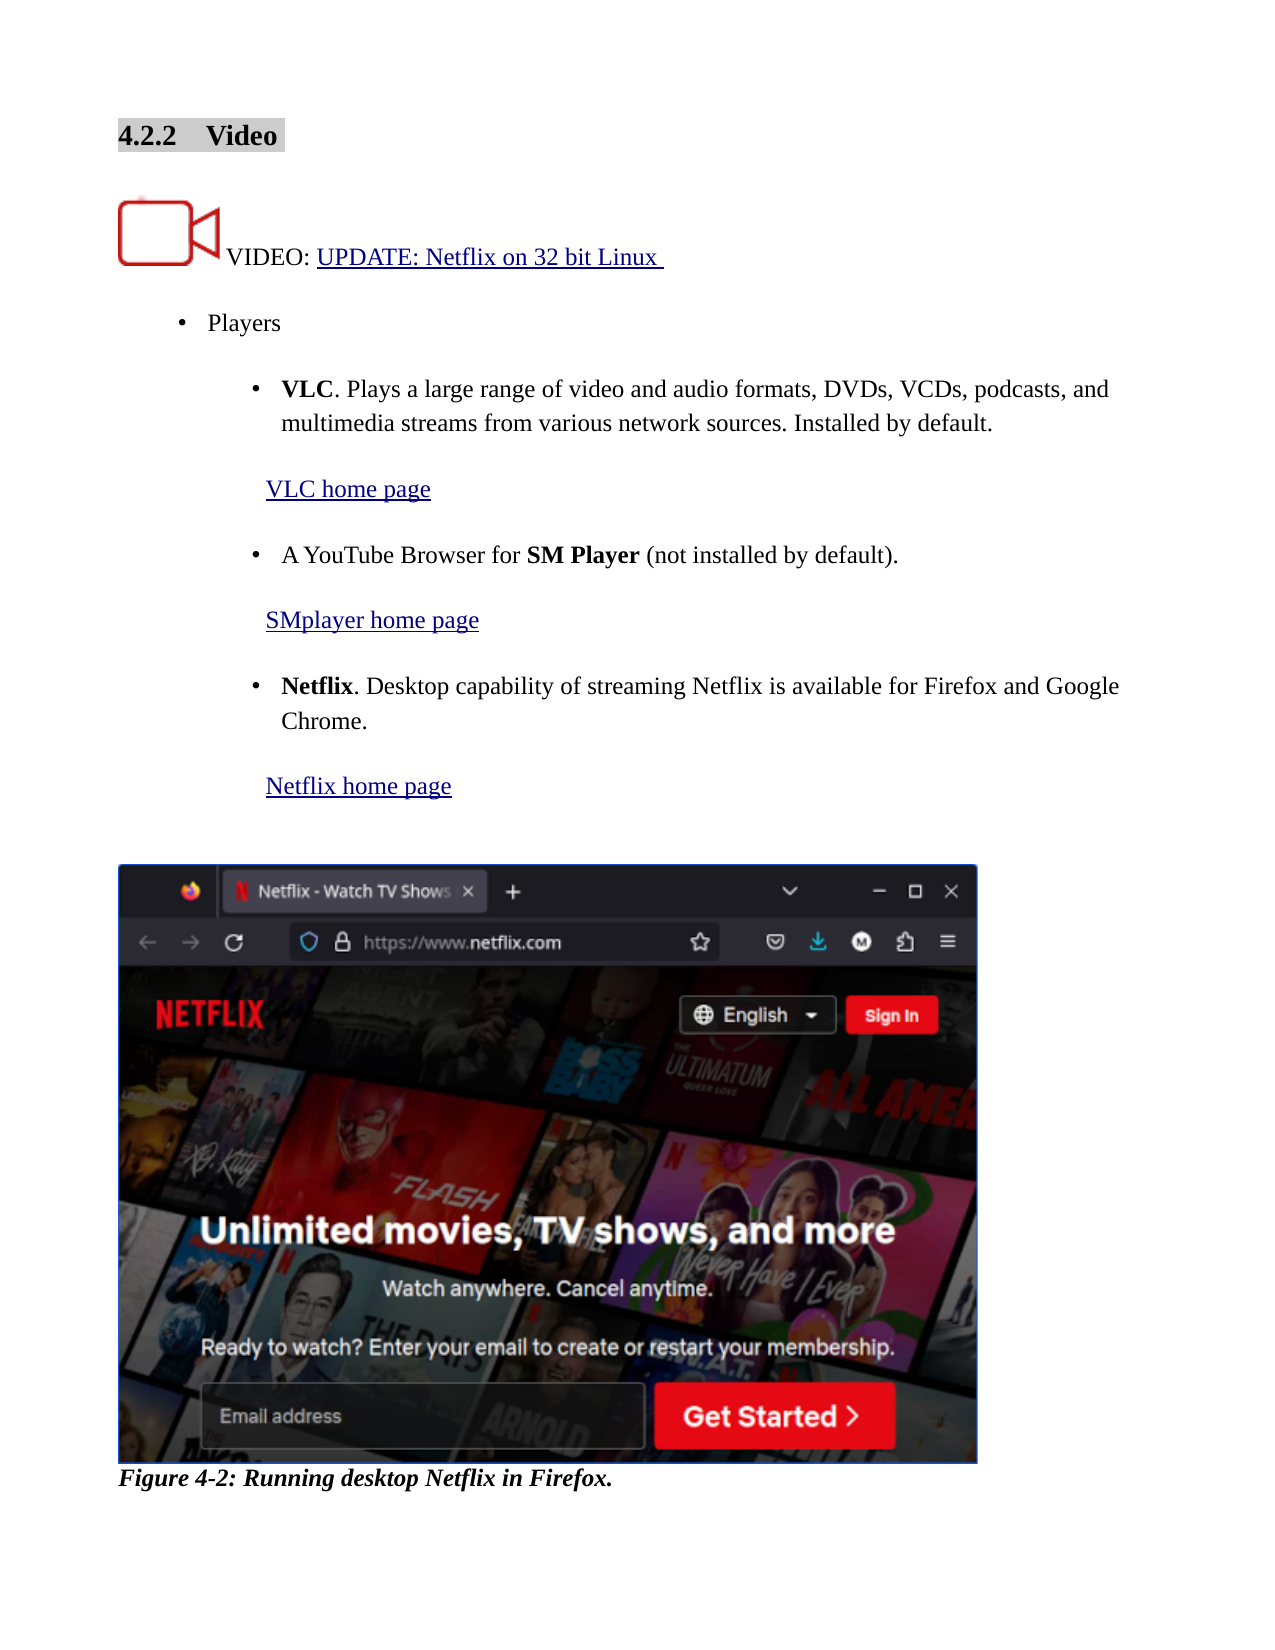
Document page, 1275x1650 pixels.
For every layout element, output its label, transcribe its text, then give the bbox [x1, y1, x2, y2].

list A YouTube Browser for SM Player (not installed by default). [252, 540, 1141, 568]
picture [118, 864, 978, 1464]
picture [118, 182, 220, 266]
list Netflix. Desktop capability of streaming Netflix is available for Firefox and Google Chrome. [252, 671, 1141, 734]
list SMplayer home page [236, 606, 1157, 634]
text VIDEO: UPDATE: Netflix on 32 bit Linux [118, 183, 1157, 271]
list Netflix home page [236, 771, 1157, 800]
text Figure 4-2: Running desktop Netflix in Firefox. [118, 837, 1141, 1492]
list VLC home page [236, 474, 1157, 503]
list Players [178, 308, 1141, 337]
list VLC. Plays a large range of video and audio formats, DVDs, VCDs, podcasts, and multimedia streams from various network sources. Installed by default. [252, 374, 1141, 437]
subtitle 4.2.2 Video [118, 118, 1157, 152]
